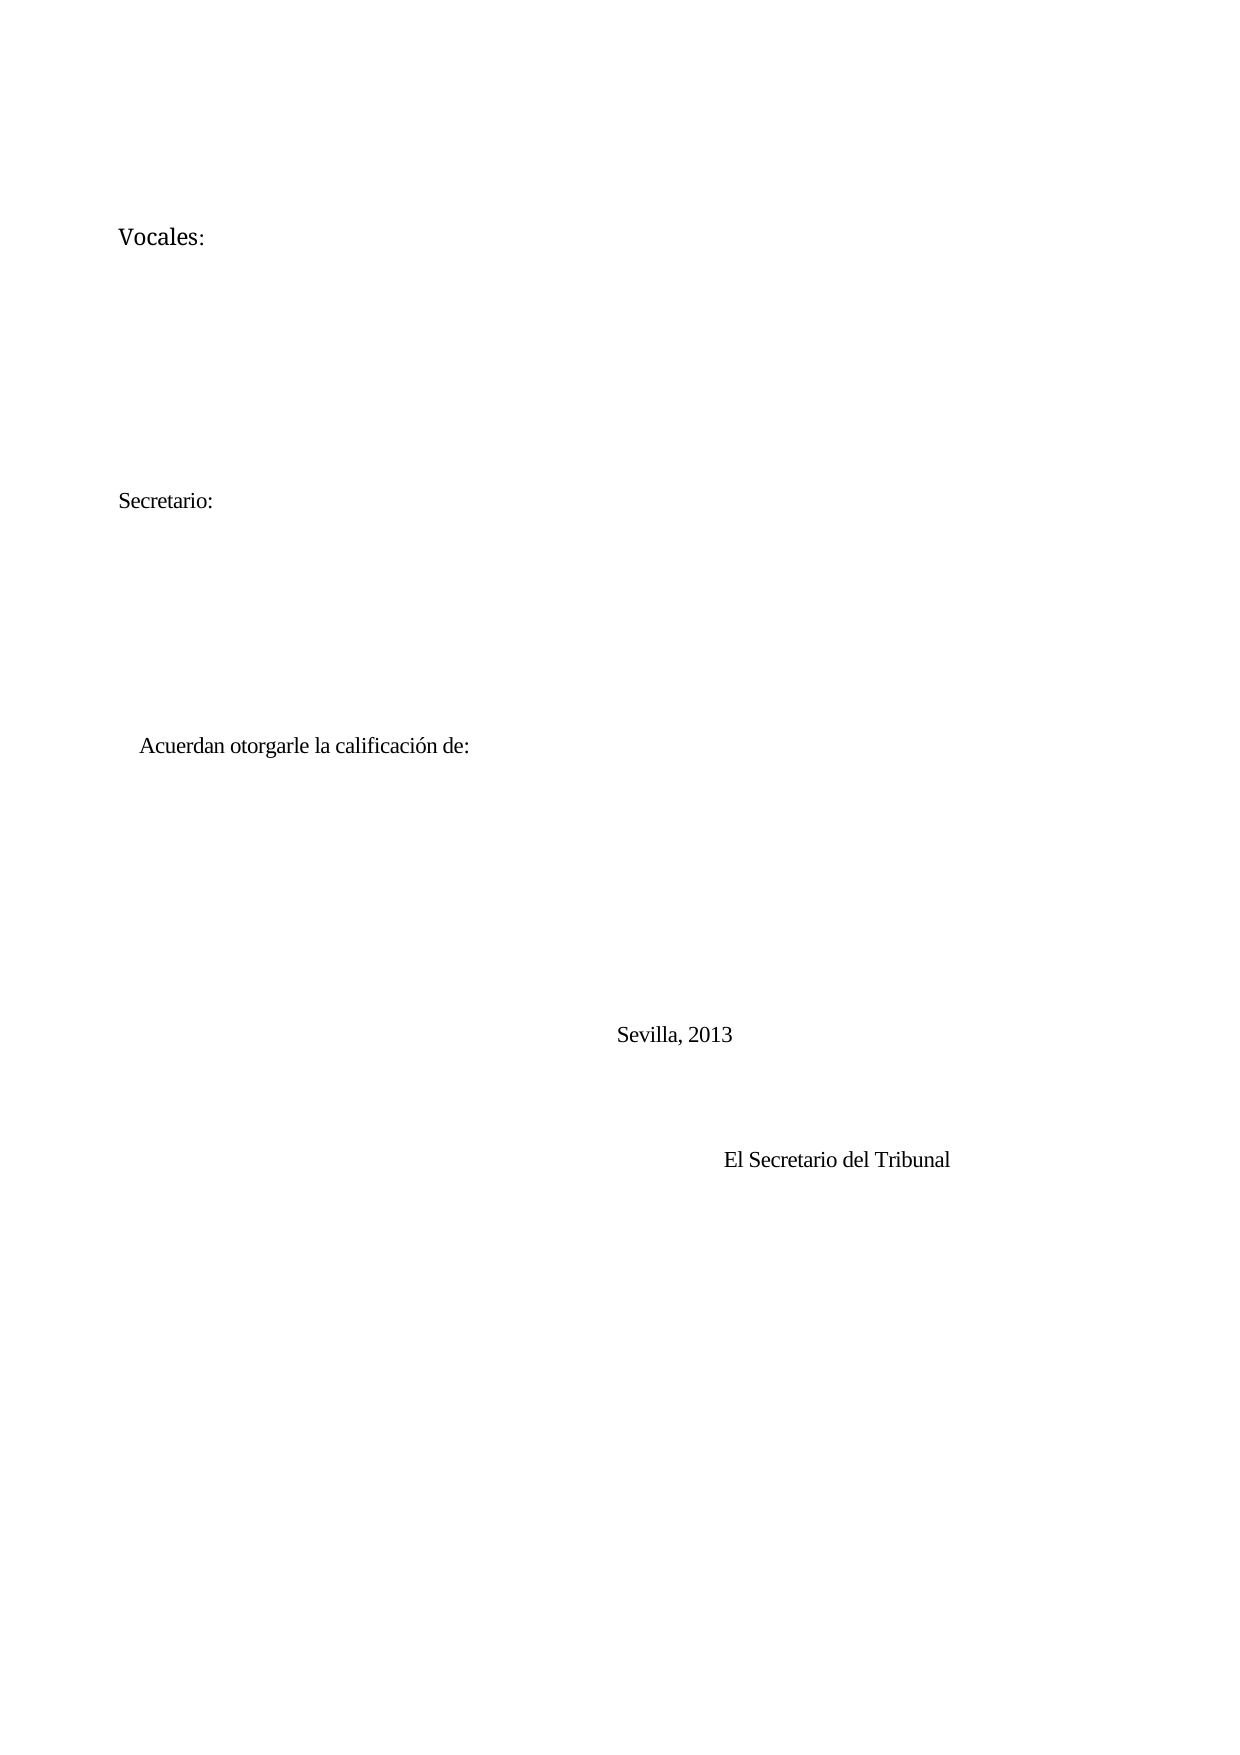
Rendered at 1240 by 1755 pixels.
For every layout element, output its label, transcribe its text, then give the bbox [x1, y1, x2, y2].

text El Secretario del Tribunal [723, 1146, 1121, 1172]
text Vocales: [118, 221, 1121, 252]
text Sevilla, 2013 [617, 1021, 1121, 1047]
text Acuerdan otorgarle la calificación de: [139, 732, 1121, 758]
text Secretario: [118, 487, 1121, 514]
